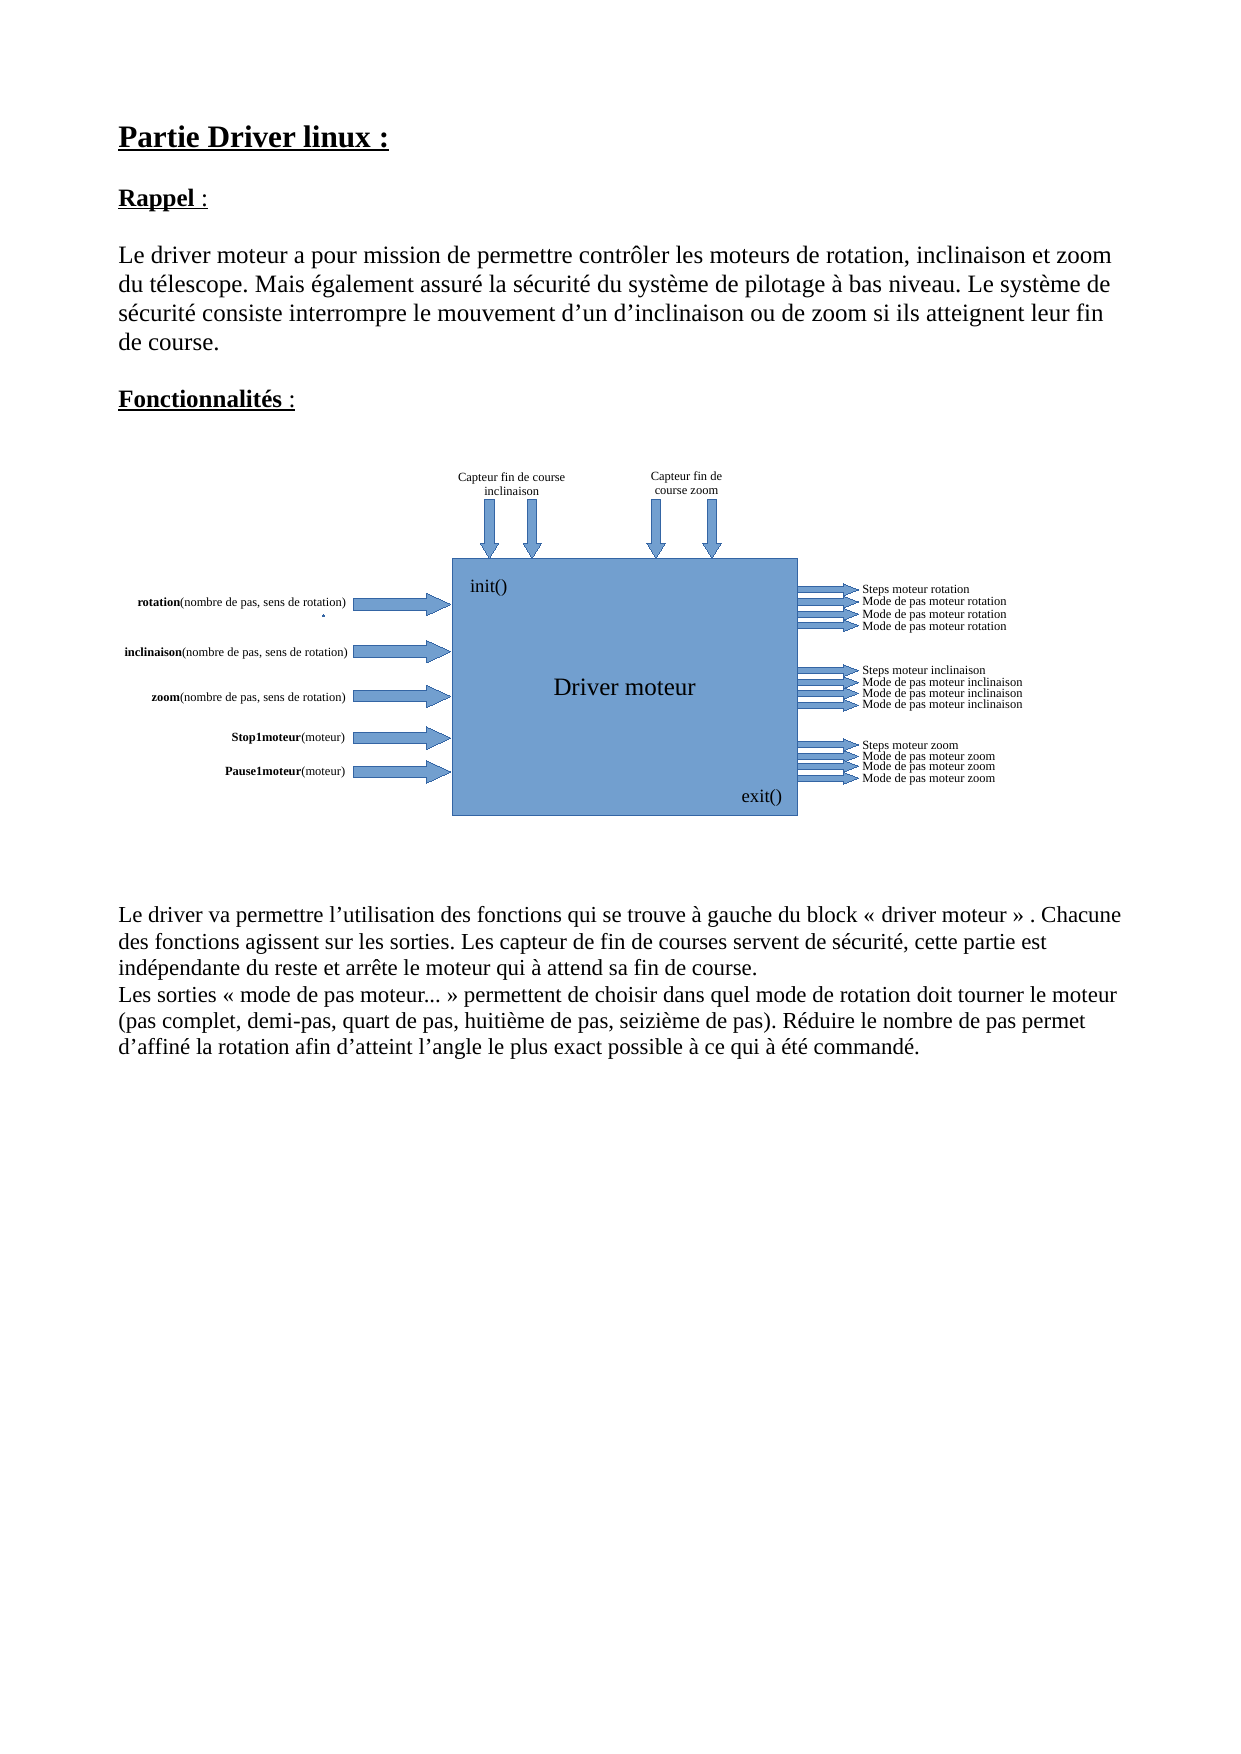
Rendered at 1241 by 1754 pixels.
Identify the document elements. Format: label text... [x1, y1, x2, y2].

text Les sorties « mode de pas moteur... » permettent de choisir dans quel mode de rotation doit tourner le moteur (pas complet, demi-pas, quart de pas, huitième de pas, seizième de pas). Réduire le nombre de pas permet d’affiné la rotation afin d’atteint l’angle le plus exact possible à ce qui à été commandé. [118, 981, 1122, 1060]
text Le driver va permettre l’utilisation des fonctions qui se trouve à gauche du block « driver moteur » . Chacune des fonctions agissent sur les sorties. Les capteur de fin de courses servent de sécurité, cette partie est indépendante du reste et arrête le moteur qui à attend sa fin de course. [118, 902, 1122, 981]
text Partie Driver linux : [118, 118, 1122, 154]
text Le driver moteur a pour mission de permettre contrôler les moteurs de rotation, inclinaison et zoom du télescope. Mais également assuré la sécurité du système de pilotage à bas niveau. Le système de sécurité consiste interrompre le mouvement d’un d’inclinaison ou de zoom si ils atteignent leur fin de course. [118, 240, 1122, 355]
text Rappel : [118, 183, 1122, 212]
text Fonctionnalités : [118, 384, 1122, 413]
